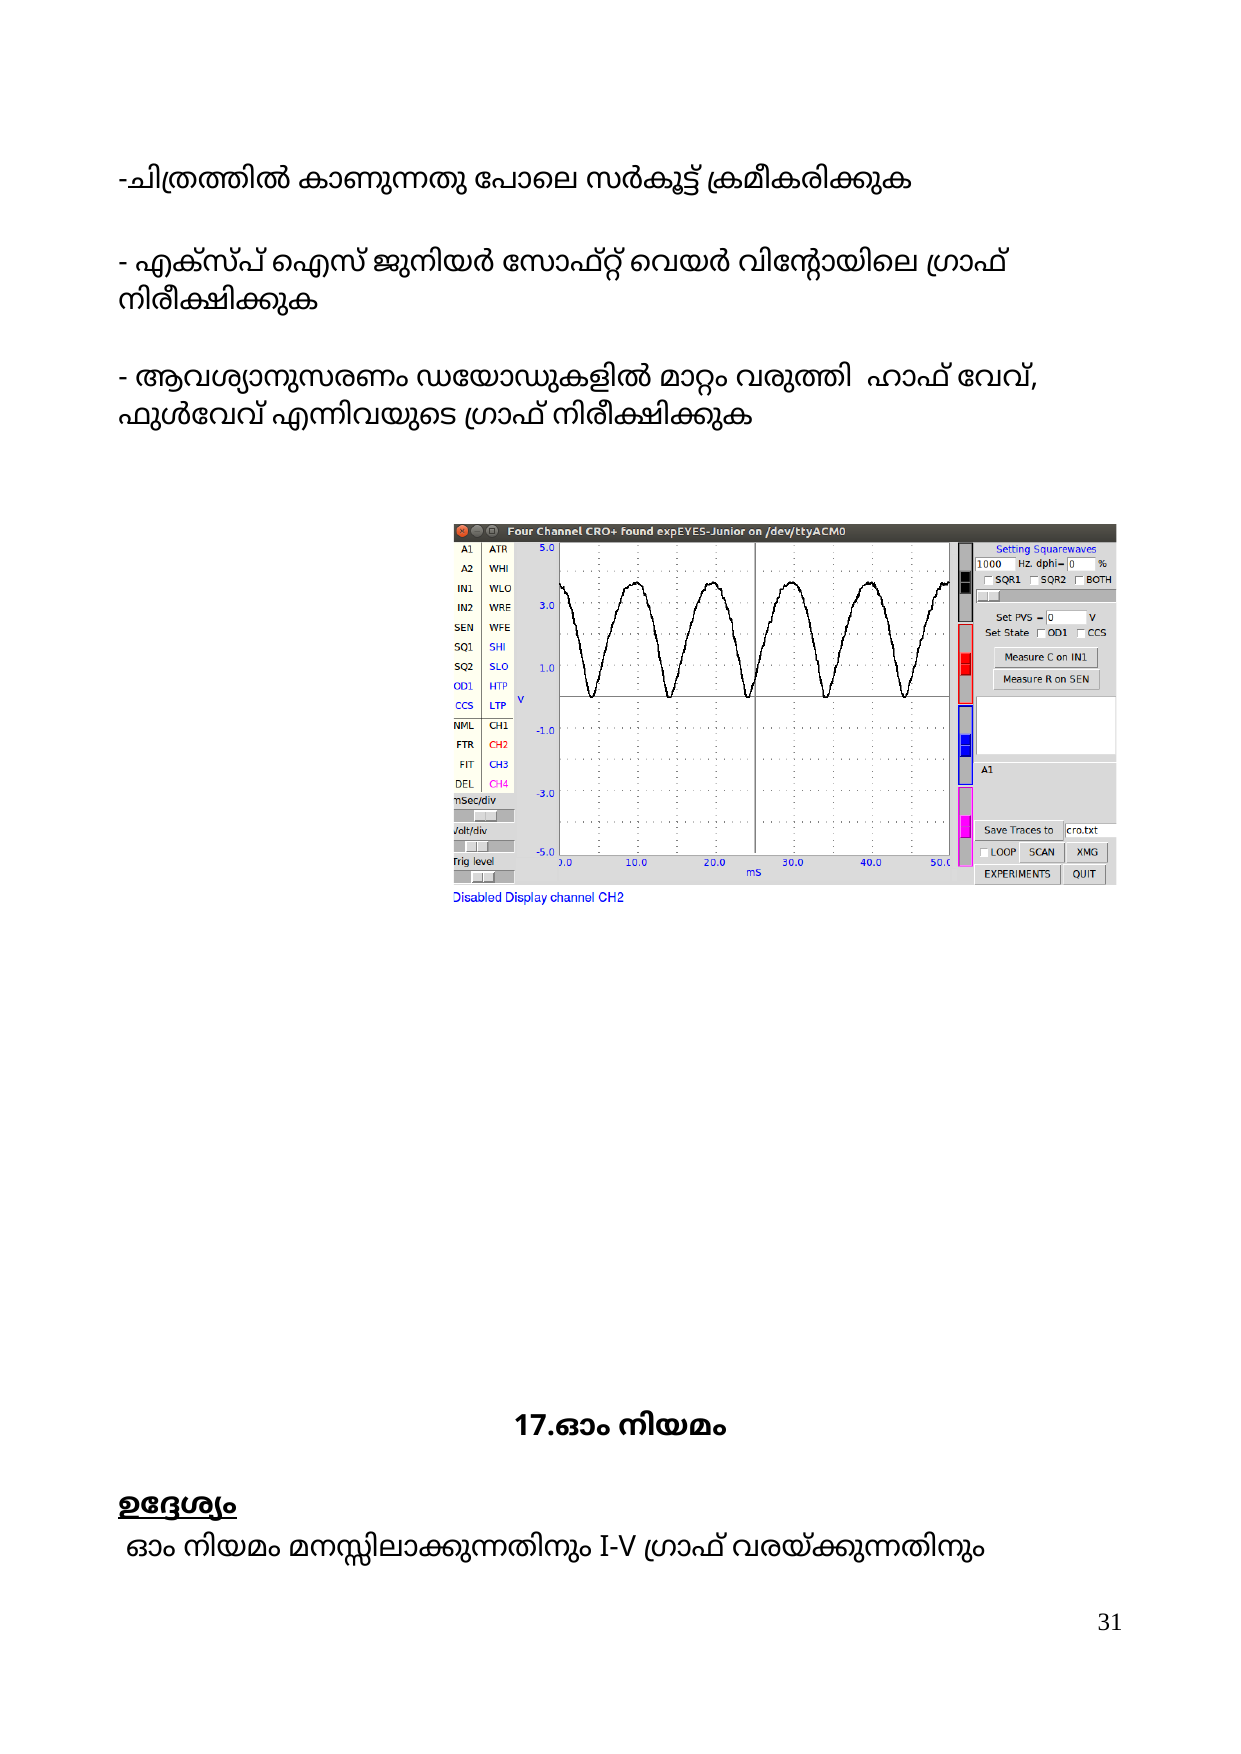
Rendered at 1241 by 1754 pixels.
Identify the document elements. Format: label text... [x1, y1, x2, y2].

text ഉദ്ദേശ്യം [118, 1487, 1122, 1525]
list -ചിത്രത്തിൽ കാണുന്നതു പോലെ സർകൂട്ട് ക്രമീകരിക്കുക [118, 158, 1122, 201]
text ഓം നിയമം മനസ്സിലാക്കുന്നതിനും I-V ഗ്രാഫ് വരയ്ക്കുന്നതിനും [118, 1525, 1122, 1568]
list - ആവശ്യാനുസരണം ഡയോഡുകളിൽ മാറ്റം വരുത്തി ഹാഫ് വേവ്, ഫുൾവേവ് എന്നിവയുടെ ഗ്രാഫ് നിരീക്ഷിക്കുക [118, 356, 1122, 437]
list - എക്സ്പ് ഐസ് ജുനിയര്‍ സോഫ്റ്റ് വെയര്‍ വിന്റോയിലെ ഗ്രാഫ് നിരീക്ഷിക്കുക [118, 241, 1122, 322]
text 17.ഓം നിയമം [118, 1404, 1122, 1447]
picture [453, 524, 1117, 906]
